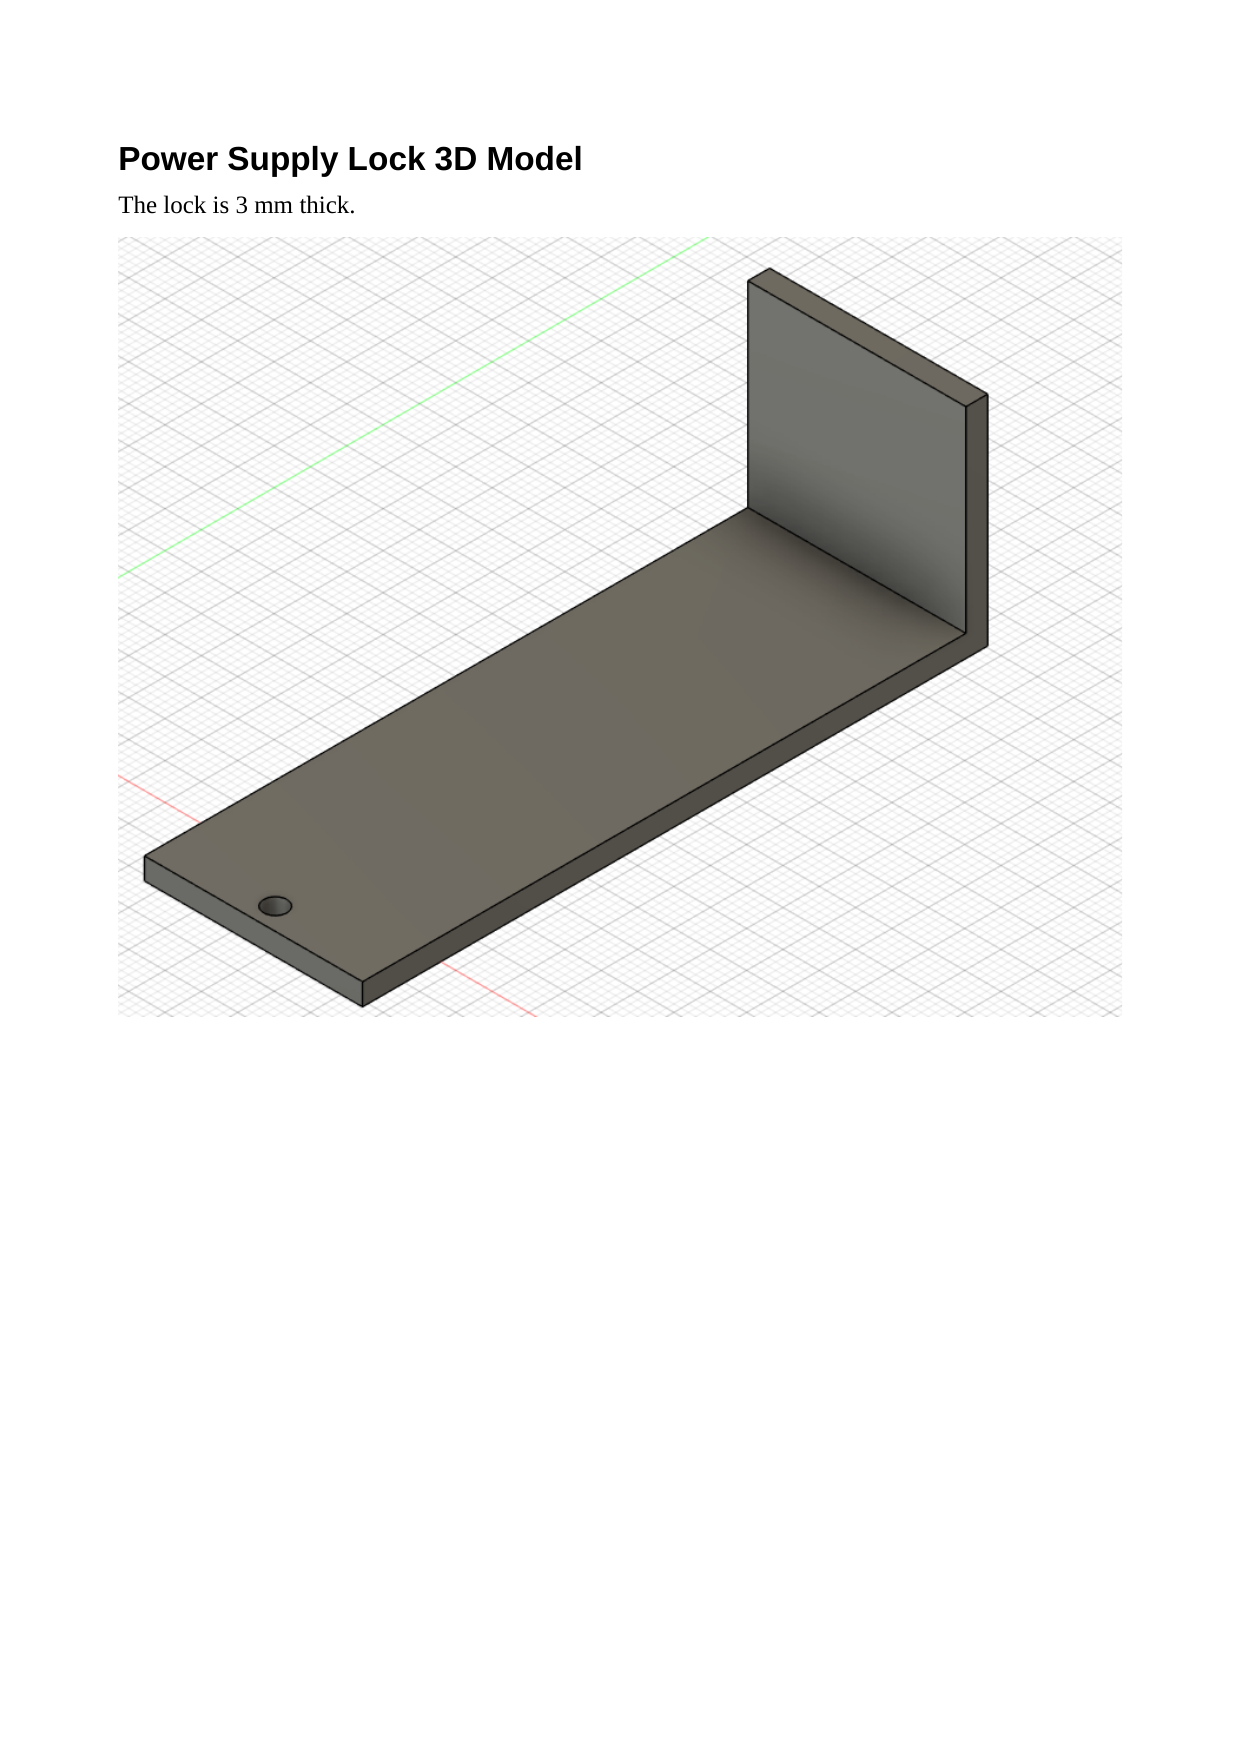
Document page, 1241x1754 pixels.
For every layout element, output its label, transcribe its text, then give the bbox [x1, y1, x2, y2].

subtitle Power Supply Lock 3D Model [118, 139, 1122, 177]
text The lock is 3 mm thick. [118, 190, 1122, 219]
picture [118, 237, 1123, 1017]
